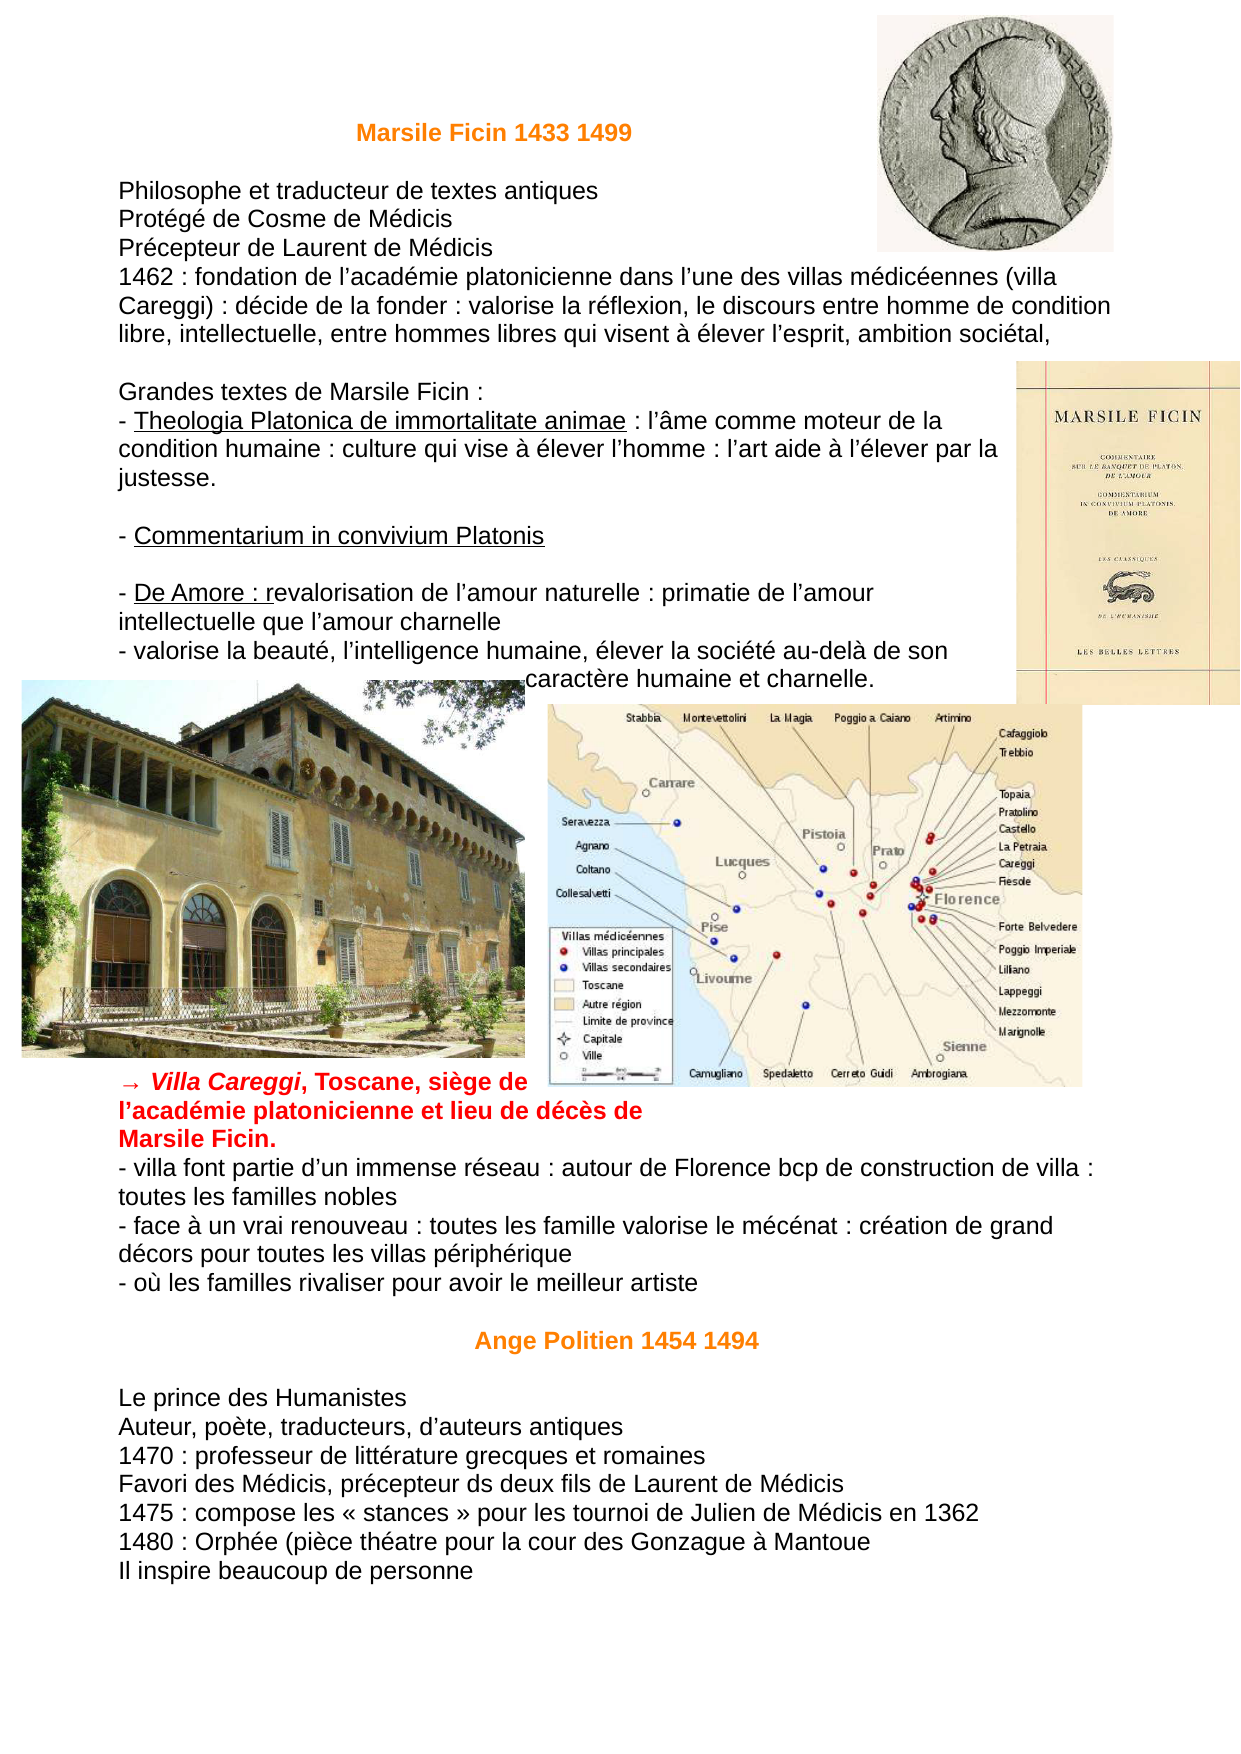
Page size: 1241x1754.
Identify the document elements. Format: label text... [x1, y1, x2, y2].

text Marsile Ficin. [118, 1124, 1122, 1153]
text - valorise la beauté, l’intelligence humaine, élever la société au-delà de son caractère humaine et charnelle. [118, 636, 1016, 693]
text Le prince des Humanistes [118, 1383, 1122, 1412]
text Marsile Ficin 1433 1499 [118, 118, 877, 147]
text Ange Politien 1454 1494 [118, 1326, 1122, 1354]
text Précepteur de Laurent de Médicis [118, 233, 1122, 262]
text 1480 : Orphée (pièce théatre pour la cour des Gonzague à Mantoue [118, 1527, 1122, 1556]
text Philosophe et traducteur de textes antiques [118, 176, 877, 204]
text Il inspire beaucoup de personne [118, 1556, 1122, 1584]
text Grandes textes de Marsile Ficin : [118, 377, 1016, 406]
text - où les familles rivaliser pour avoir le meilleur artiste [118, 1268, 1122, 1297]
text - Commentarium in convivium Platonis [118, 521, 1016, 549]
text 1475 : compose les « stances » pour les tournoi de Julien de Médicis en 1362 [118, 1498, 1122, 1527]
text - Theologia Platonica de immortalitate animae : l’âme comme moteur de la condition humaine : culture qui vise à élever l’homme : l’art aide à l’élever par la justesse. [118, 406, 1016, 492]
text 1462 : fondation de l’académie platonicienne dans l’une des villas médicéennes (villa Careggi) : décide de la fonder : valorise la réflexion, le discours entre homme de condition libre, intellectuelle, entre hommes libres qui visent à élever l’esprit, ambition sociétal, [118, 262, 1122, 348]
text - villa font partie d’un immense réseau : autour de Florence bcp de construction de villa : toutes les familles nobles [118, 1153, 1122, 1211]
text Favori des Médicis, précepteur ds deux fils de Laurent de Médicis [118, 1469, 1122, 1498]
text - face à un vrai renouveau : toutes les famille valorise le mécénat : création de grand décors pour toutes les villas périphérique [118, 1211, 1122, 1268]
text → Villa Careggi, Toscane, siège de l’académie platonicienne et lieu de décès de [118, 1067, 1122, 1124]
picture [21, 680, 525, 1058]
picture [547, 361, 1240, 1087]
text 1470 : professeur de littérature grecques et romaines [118, 1441, 1122, 1469]
text - De Amore : revalorisation de l’amour naturelle : primatie de l’amour intellectuelle que l’amour charnelle [118, 578, 1016, 636]
picture [877, 15, 1114, 252]
text Auteur, poète, traducteurs, d’auteurs antiques [118, 1412, 1122, 1441]
text Protégé de Cosme de Médicis [118, 204, 877, 233]
